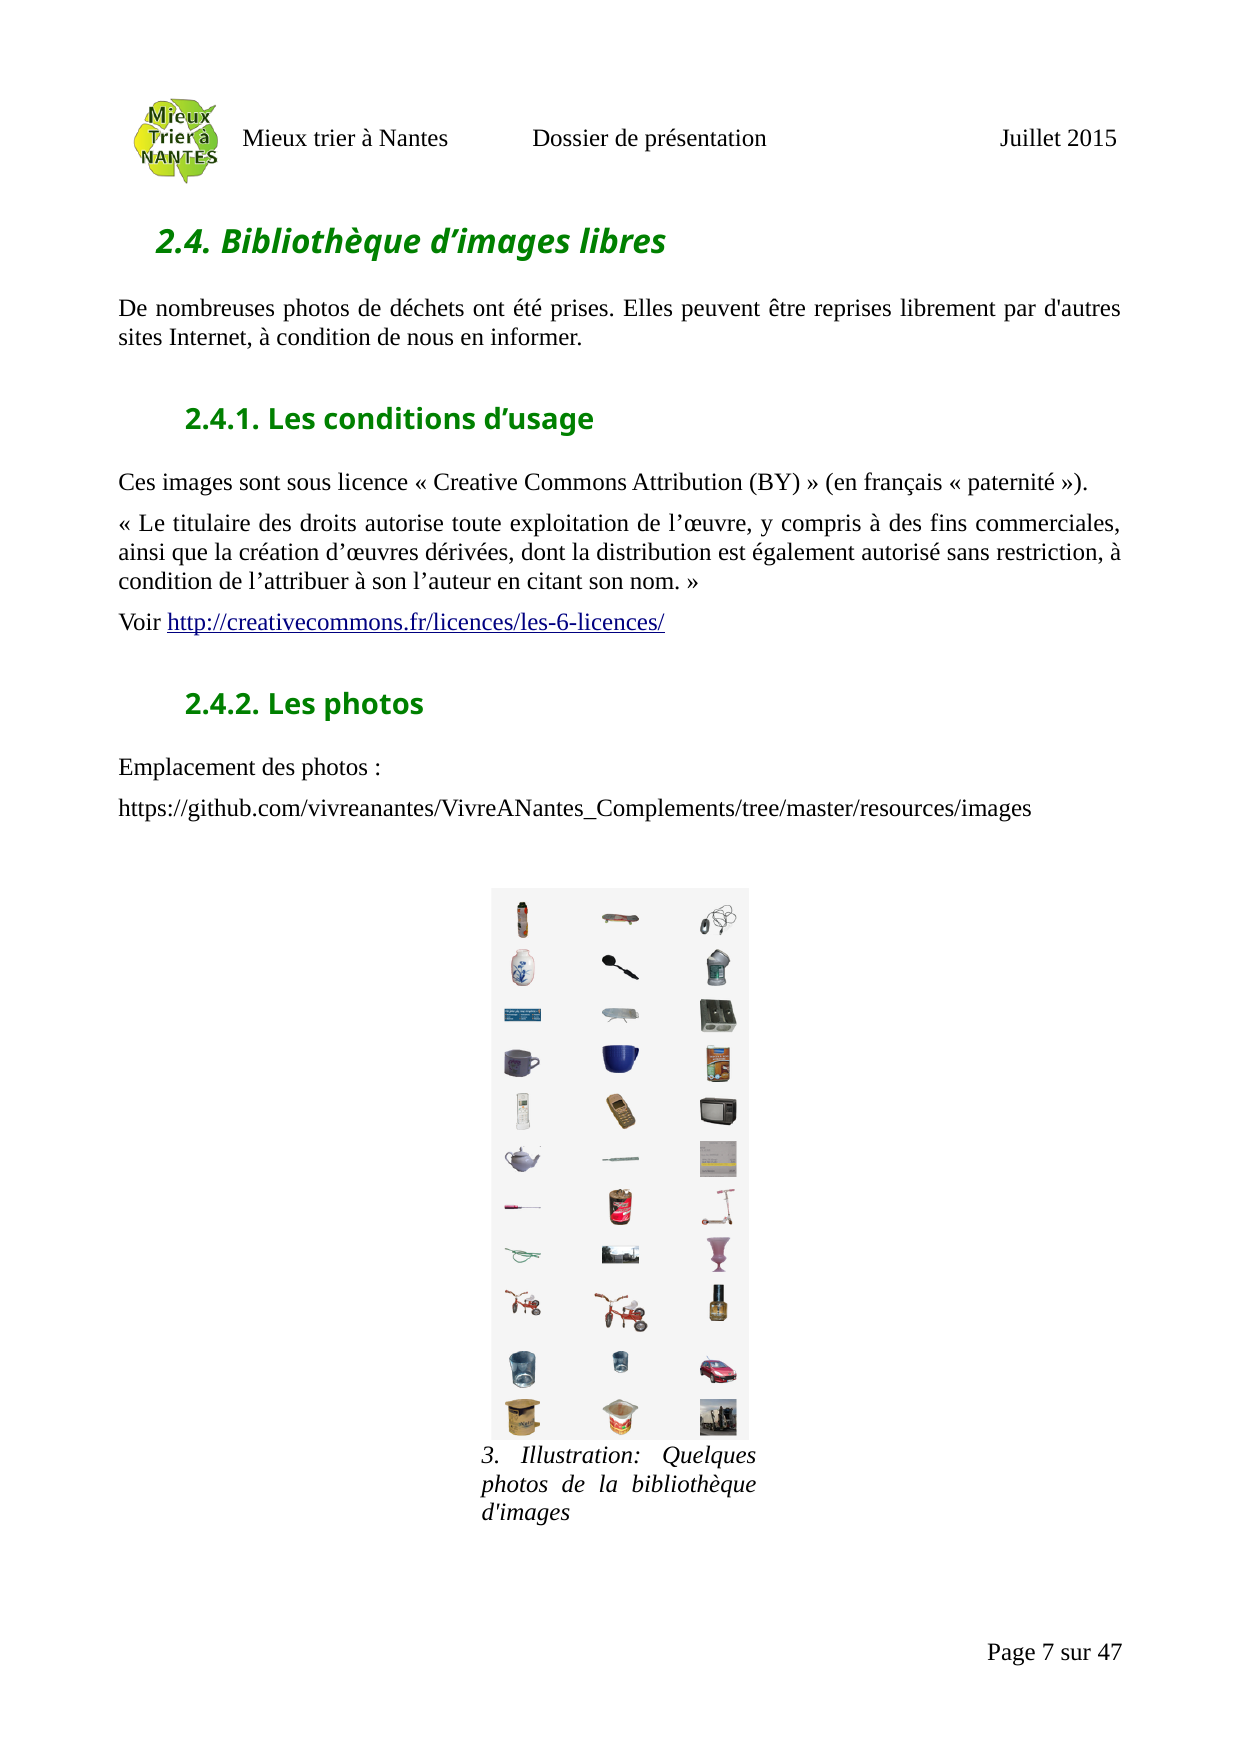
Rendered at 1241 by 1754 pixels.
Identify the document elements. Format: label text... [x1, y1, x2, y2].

picture [491, 888, 749, 1440]
text De nombreuses photos de déchets ont été prises. Elles peuvent être reprises librement par d'autres sites Internet, à condition de nous en informer. [118, 293, 1122, 351]
picture [131, 95, 221, 185]
text « Le titulaire des droits autorise toute exploitation de l’œuvre, y compris à des fins commerciales, ainsi que la création d’œuvres dérivées, dont la distribution est également autorisé sans restriction, à condition de l’attribuer à son l’auteur en citant son nom. » [118, 508, 1122, 594]
text https://github.com/vivreanantes/VivreANantes_Complements/tree/master/resources/images [118, 793, 1122, 822]
text Emplacement des photos : [118, 752, 1122, 781]
text Voir http://creativecommons.fr/licences/les-6-licences/ [118, 607, 1122, 636]
text Ces images sont sous licence « Creative Commons Attribution (BY) » (en français « paternité »). [118, 467, 1122, 496]
text 3. Illustration: Quelques photos de la bibliothèque d'images [481, 888, 759, 1526]
subtitle Les photos [148, 683, 1122, 723]
subtitle Bibliothèque d’images libres [148, 218, 1122, 264]
subtitle Les conditions d’usage [148, 398, 1122, 438]
